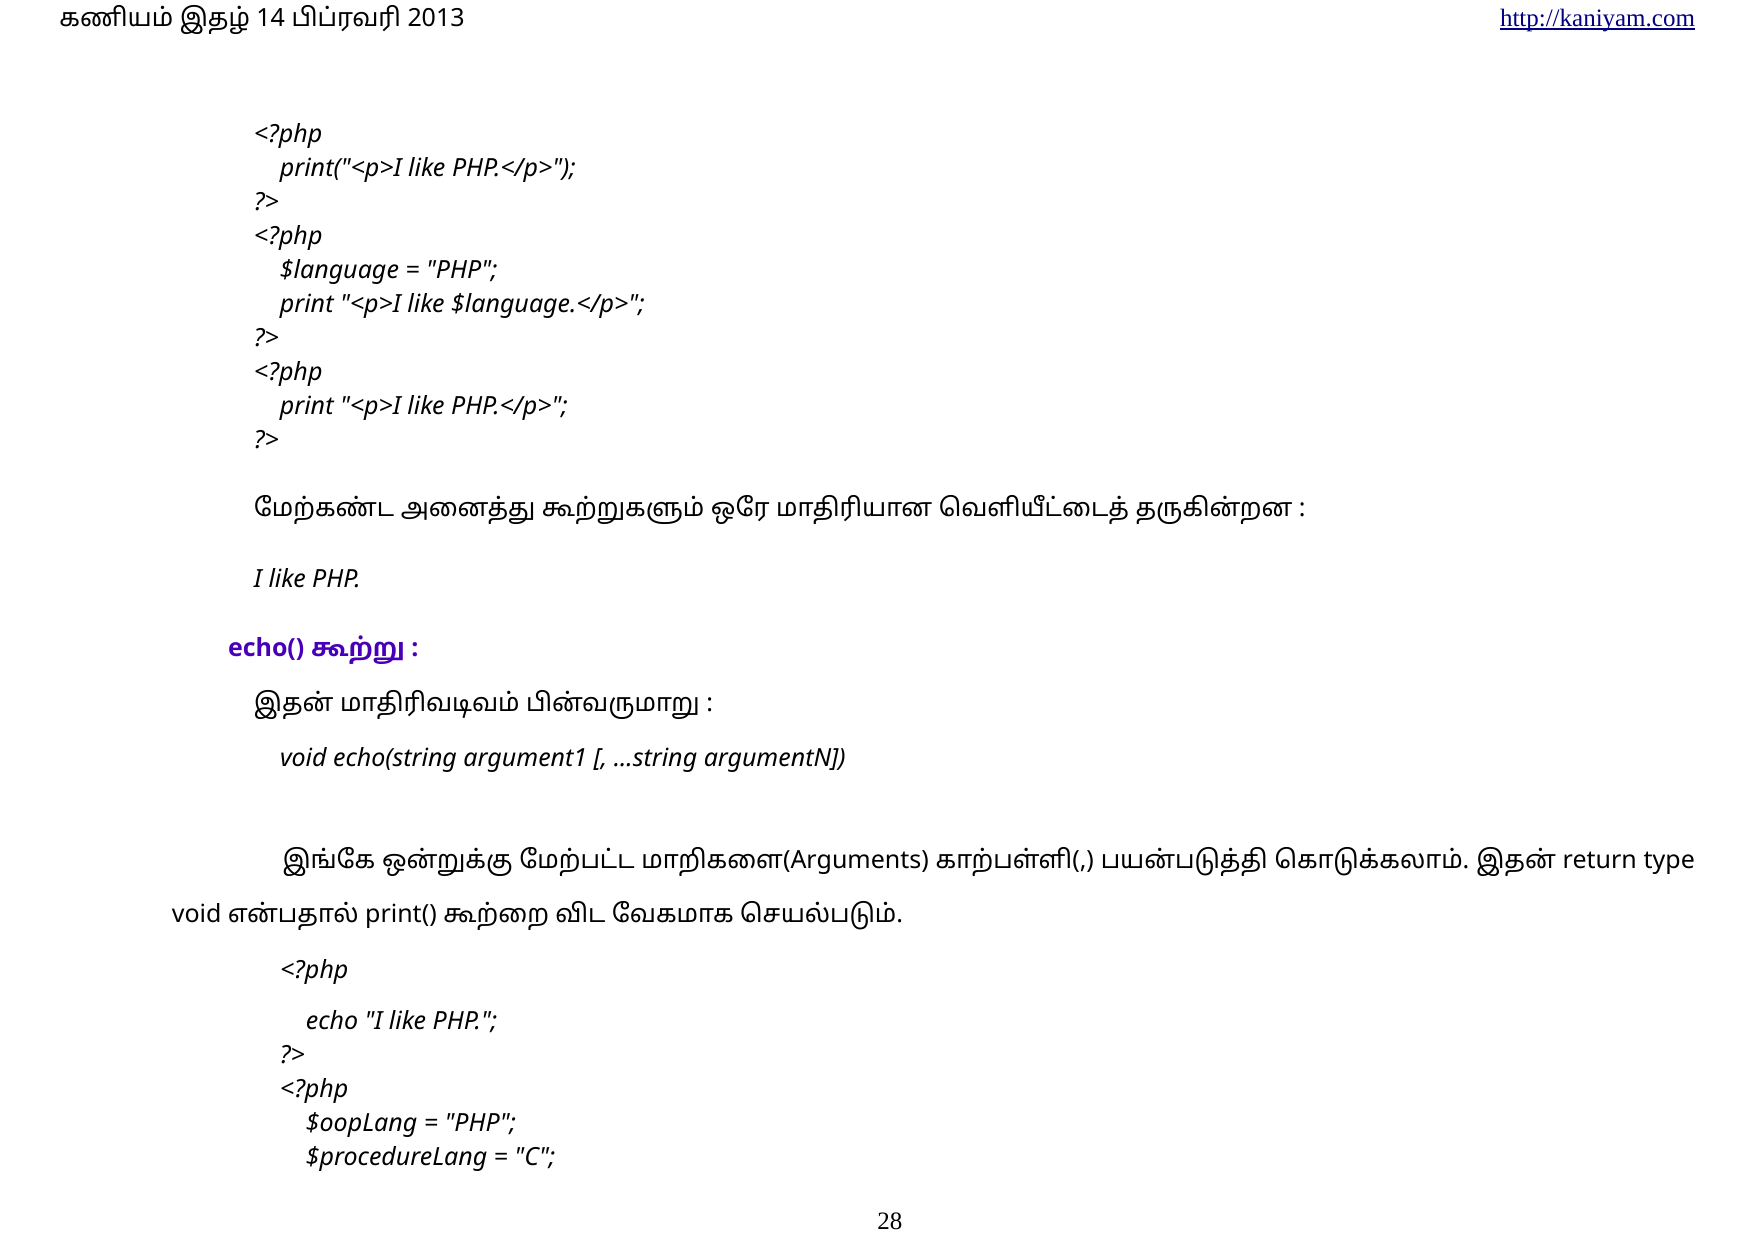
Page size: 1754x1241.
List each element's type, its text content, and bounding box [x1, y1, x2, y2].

text $procedureLang = "C"; [172, 1139, 1695, 1173]
text $oopLang = "PHP"; [172, 1105, 1695, 1139]
text print("<p>I like PHP.</p>"); [172, 149, 1695, 183]
text <?php [172, 1071, 1695, 1105]
text ?> [172, 183, 1695, 217]
text <?php [172, 115, 1695, 149]
text மேற்கண்ட அனைத்து கூற்றுகளும் ஒரே மாதிரியான வெளியீட்டைத் தருகின்றன : [172, 490, 1695, 527]
text <?php [172, 951, 1695, 986]
text void echo(string argument1 [, ...string argumentN]) [172, 740, 1695, 774]
text ?> [172, 422, 1695, 456]
text ?> [172, 1037, 1695, 1071]
text print "<p>I like PHP.</p>"; [172, 388, 1695, 422]
text ?> [172, 320, 1695, 354]
text இதன் மாதிரிவடிவம் பின்வருமாறு : [172, 684, 1695, 722]
text echo "I like PHP."; [172, 1002, 1695, 1037]
text இங்கே ஒன்றுக்கு மேற்பட்ட மாறிகளை(Arguments) காற்பள்ளி(,) பயன்படுத்தி கொடுக்கலாம். இதன் return type void என்பதால் print() கூற்றை விட வேகமாக செயல்படும். [172, 842, 1695, 933]
text echo() கூற்று : [172, 629, 1695, 666]
text print "<p>I like $language.</p>"; [172, 286, 1695, 320]
text $language = "PHP"; [172, 252, 1695, 286]
text <?php [172, 217, 1695, 252]
text <?php [172, 354, 1695, 388]
text I like PHP. [172, 561, 1695, 595]
